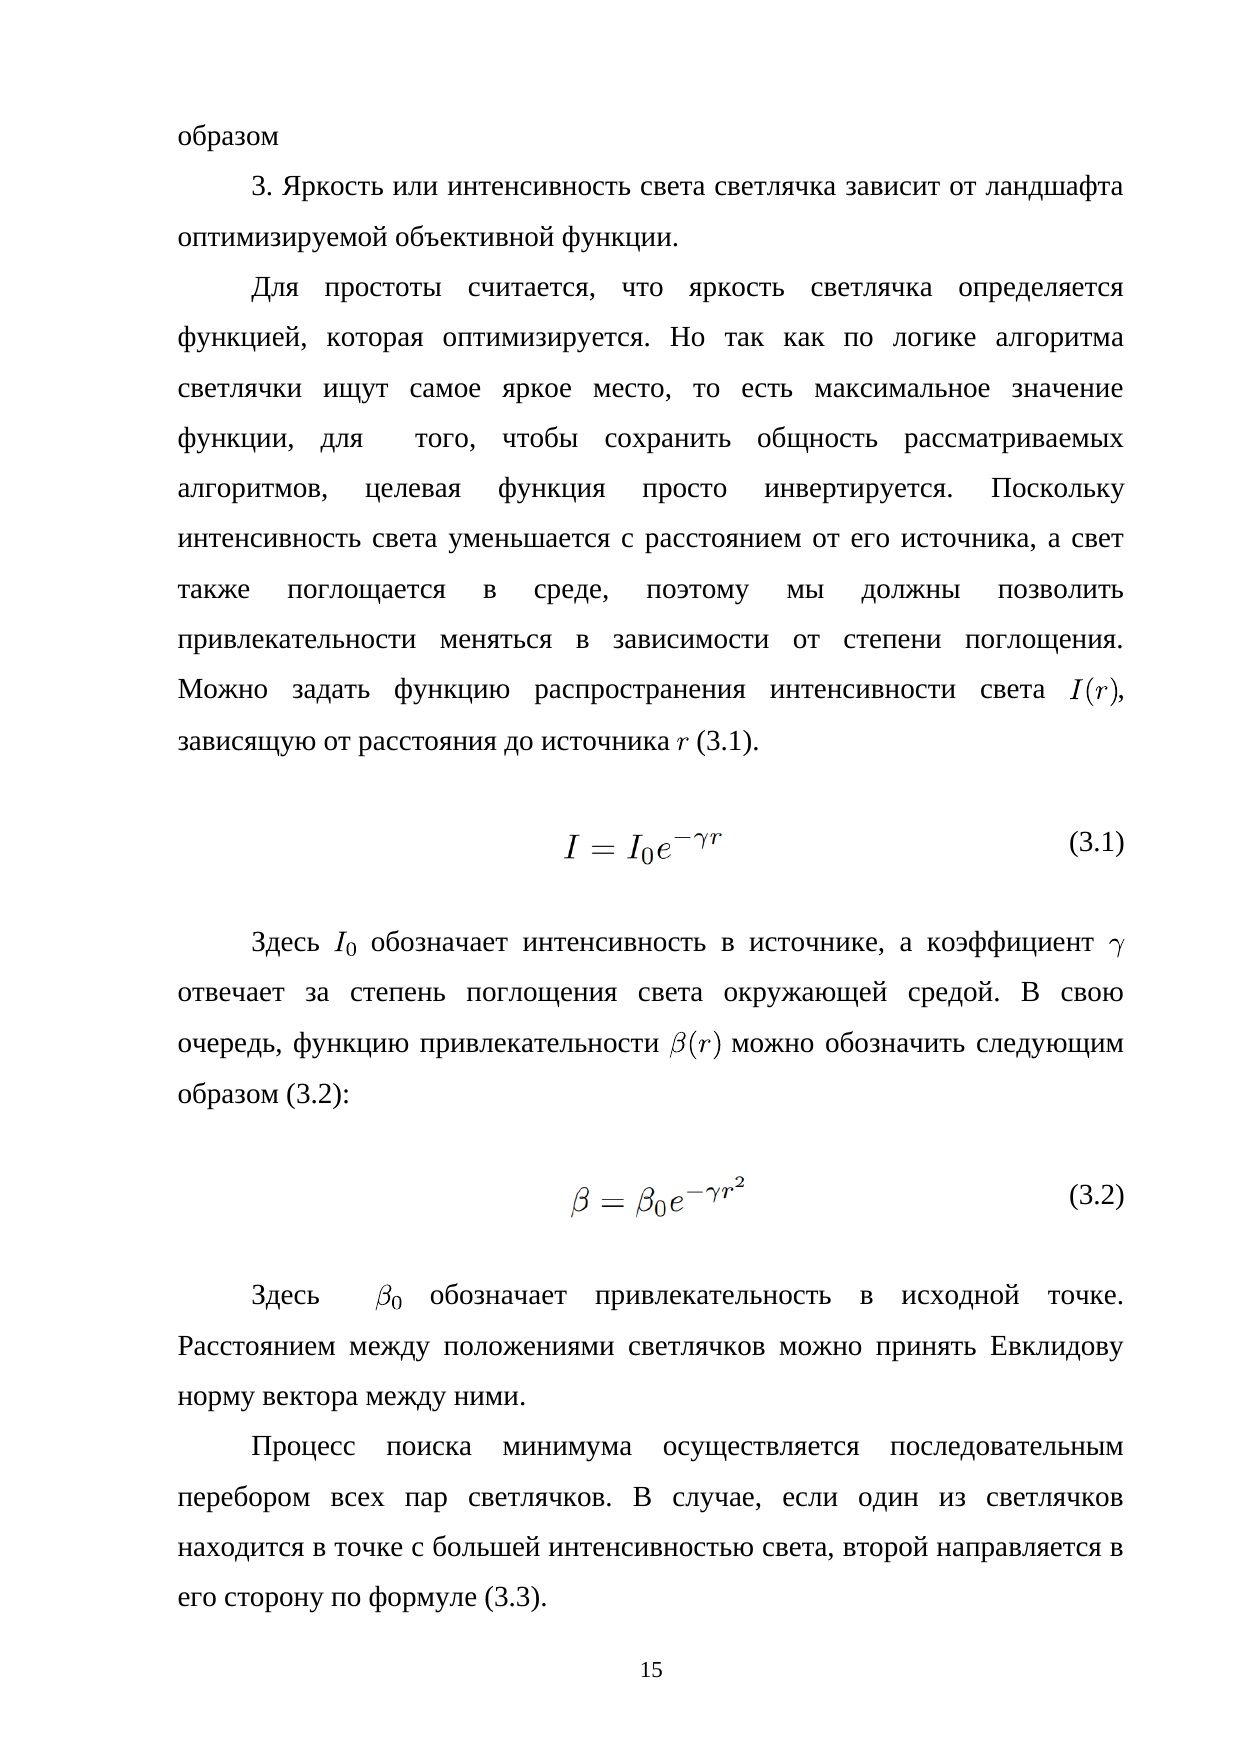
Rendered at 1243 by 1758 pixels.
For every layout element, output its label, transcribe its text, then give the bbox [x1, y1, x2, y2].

text 3. Яркость или интенсивность света светлячка зависит от ландшафта оптимизируемой объективной функции. [177, 168, 1124, 252]
text (3.1) [727, 824, 1124, 857]
text Для простоты считается, что яркость светлячка определяется функцией, которая оптимизируется. Но так как по логике алгоритма светлячки ищут самое яркое место, то есть максимальное значение функции, для того, чтобы сохранить общность рассматриваемых алгоритмов, целевая функция просто инвертируется. Поскольку интенсивность света уменьшается с расстоянием от его источника, а свет также поглощается в среде, поэтому мы должны позволить привлекательности меняться в зависимости от степени поглощения. Можно задать функцию распространения интенсивности света , зависящую от расстояния до источника (3.1). [177, 269, 1124, 757]
text Процесс поиска минимума осуществляется последовательным перебором всех пар светлячков. В случае, если один из светлячков находится в точке с большей интенсивностью света, второй направляется в его сторону по формуле (3.3). [177, 1428, 1124, 1613]
text образом [177, 118, 1124, 152]
text Здесь обозначает привлекательность в исходной точке. Расстоянием между положениями светлячков можно принять Евклидову норму вектора между ними. [177, 1277, 1124, 1412]
picture [552, 1171, 749, 1229]
picture [546, 820, 727, 873]
text [177, 824, 546, 857]
text (3.2) [749, 1177, 1124, 1210]
text [177, 1177, 552, 1210]
text Здесь обозначает интенсивность в источнике, а коэффициент отвечает за степень поглощения света окружающей средой. В свою очередь, функцию привлекательности можно обозначить следующим образом (3.2): [177, 924, 1124, 1110]
